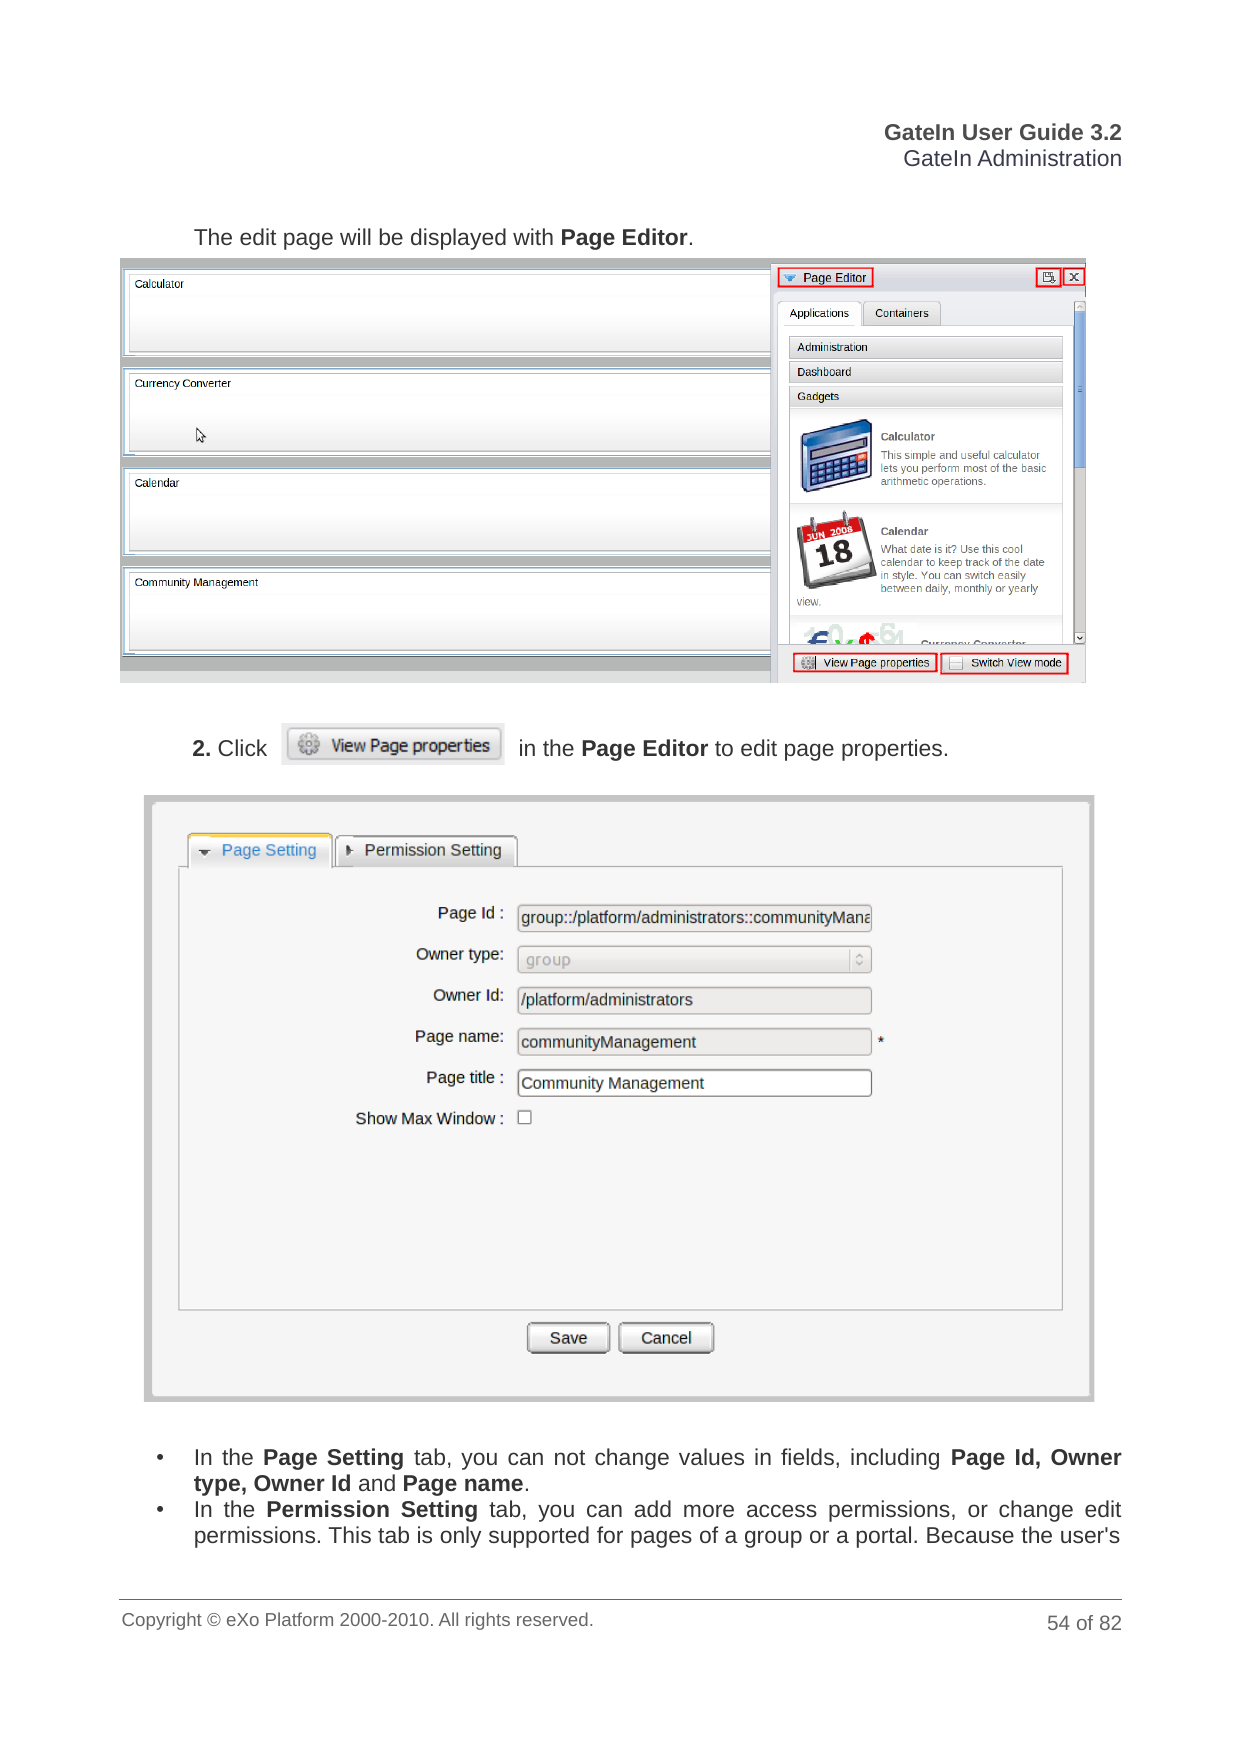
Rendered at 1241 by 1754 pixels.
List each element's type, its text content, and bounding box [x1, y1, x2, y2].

list In the Permission Setting tab, you can add more access permissions, or change edit permissions. This tab is only supported for pages of a group or a portal. Because the user's [156, 1496, 1122, 1549]
picture [281, 723, 505, 765]
picture [143, 795, 1095, 1402]
list The edit page will be displayed with Page Editor. [156, 223, 1122, 250]
picture [120, 258, 1086, 683]
text 2. Click in the Page Editor to edit page properties. [118, 716, 1122, 772]
list In the Page Setting tab, you can not change values in fields, including Page Id, Owner type, Owner Id and Page name. [156, 1443, 1122, 1496]
